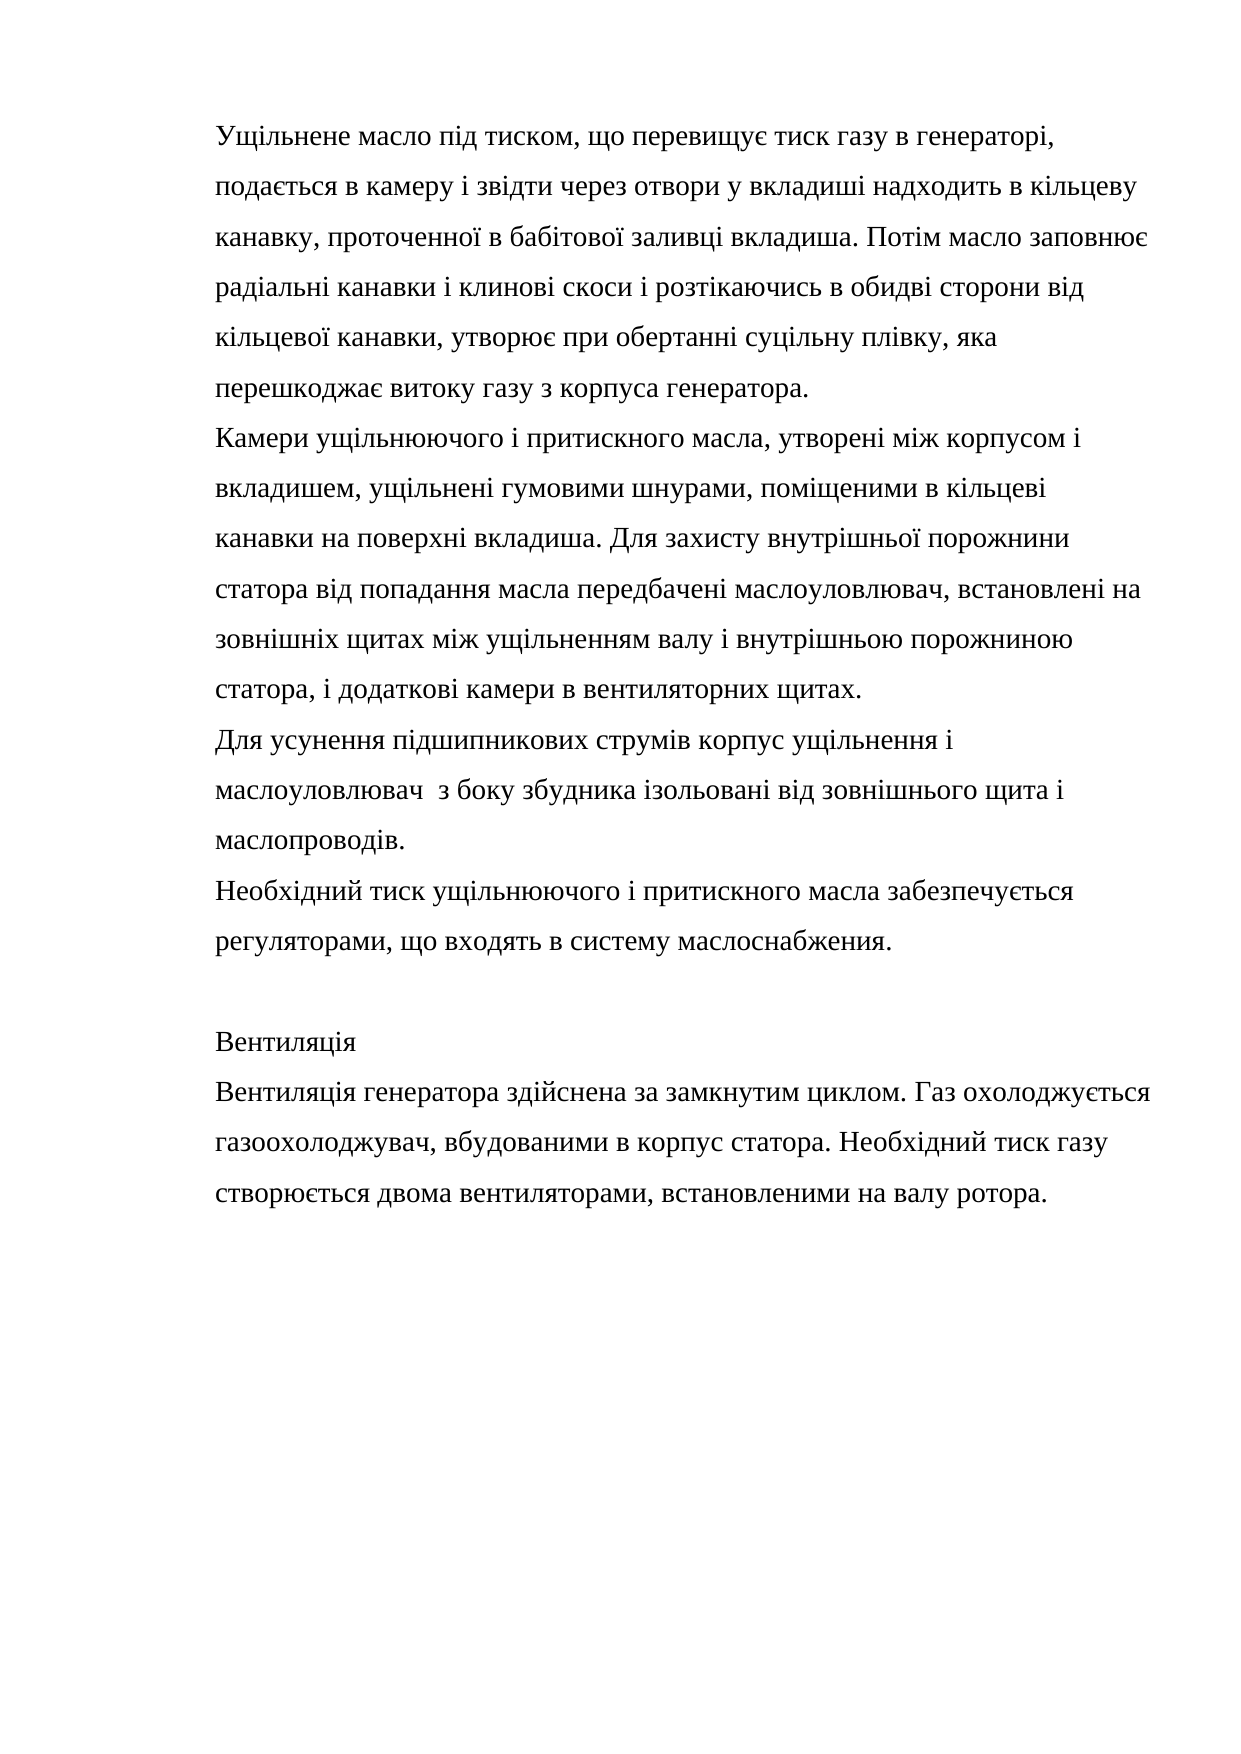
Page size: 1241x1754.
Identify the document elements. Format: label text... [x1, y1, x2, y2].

text Вентиляція [215, 1024, 1152, 1057]
text Ущільнене масло під тиском, що перевищує тиск газу в генераторі, подається в камеру і звідти через отвори у вкладиші надходить в кільцеву канавку, проточенної в бабітової заливці вкладиша. Потім масло заповнює радіальні канавки і клинові скоси і розтікаючись в обидві сторони від кільцевої канавки, утворює при обертанні суцільну плівку, яка перешкоджає витоку газу з корпуса генератора. [215, 118, 1152, 403]
text Необхідний тиск ущільнюючого і притискного масла забезпечується регуляторами, що входять в систему маслоснабжения. [215, 873, 1152, 957]
text Камери ущільнюючого і притискного масла, утворені між корпусом і вкладишем, ущільнені гумовими шнурами, поміщеними в кільцеві канавки на поверхні вкладиша. Для захисту внутрішньої порожнини статора від попадання масла передбачені маслоуловлювач, встановлені на зовнішніх щитах між ущільненням валу і внутрішньою порожниною статора, і додаткові камери в вентиляторних щитах. [215, 420, 1152, 705]
text Вентиляція генератора здійснена за замкнутим циклом. Газ охолоджується газоохолоджувач, вбудованими в корпус статора. Необхідний тиск газу створюється двома вентиляторами, встановленими на валу ротора. [215, 1074, 1152, 1208]
text Для усунення підшипникових струмів корпус ущільнення і маслоуловлювач з боку збудника ізольовані від зовнішнього щита і маслопроводів. [215, 722, 1152, 856]
